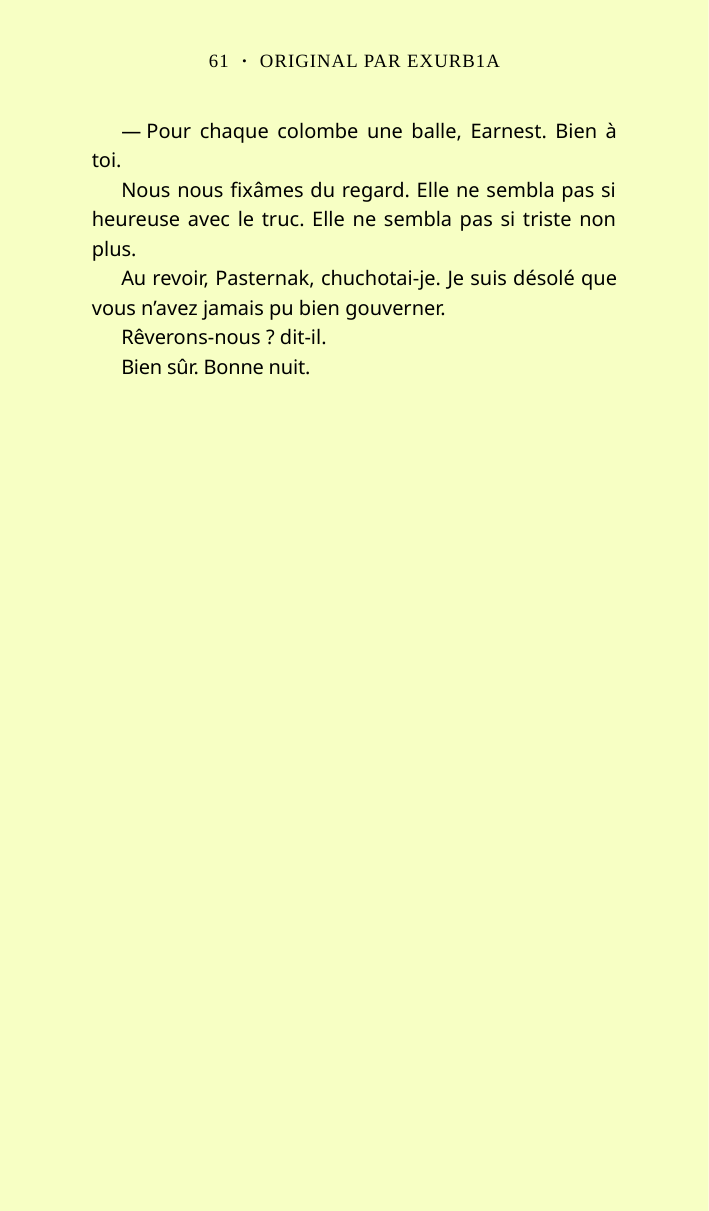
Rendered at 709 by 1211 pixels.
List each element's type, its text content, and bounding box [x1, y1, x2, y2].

text Rêverons-nous ? dit-il. [92, 321, 617, 351]
text Bien sûr. Bonne nuit. [92, 351, 617, 380]
text — Pour chaque colombe une balle, Earnest. Bien à toi. [92, 115, 617, 174]
text Nous nous fixâmes du regard. Elle ne sembla pas si heureuse avec le truc. Elle ne sembla pas si triste non plus. [92, 174, 617, 262]
text Au revoir, Pasternak, chuchotai-je. Je suis désolé que vous n’avez jamais pu bien gouverner. [92, 262, 617, 321]
